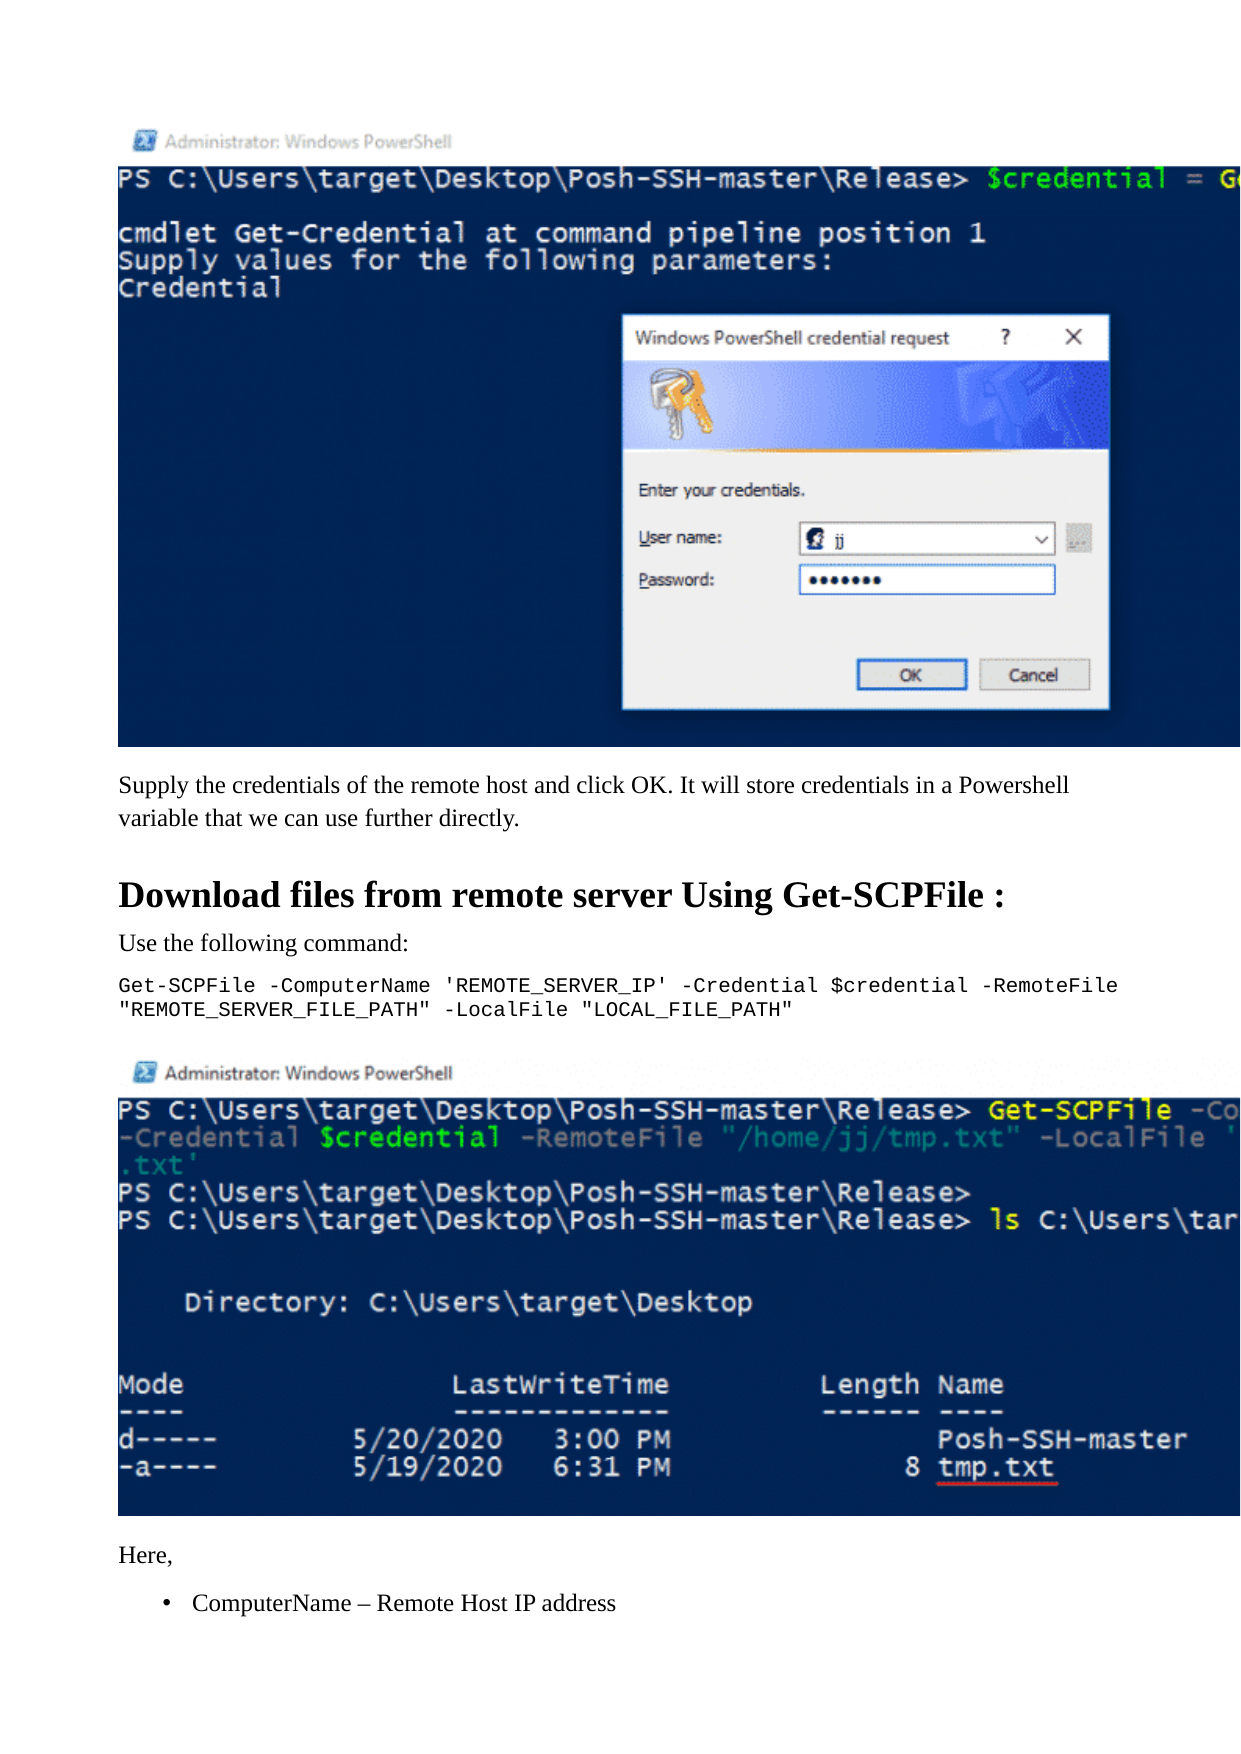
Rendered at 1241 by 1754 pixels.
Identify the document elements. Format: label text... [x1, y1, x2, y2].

subtitle Download files from remote server Using Get-SCPFile : [118, 872, 1122, 915]
picture [118, 118, 1241, 747]
list ComputerName – Remote Host IP address [162, 1588, 1122, 1617]
text Use the following command: [118, 928, 1122, 956]
text Here, [118, 1540, 1122, 1569]
picture [118, 1052, 1241, 1516]
text Supply the credentials of the remote host and click OK. It will store credentials in a Powershell variable that we can use further directly. [118, 771, 1122, 832]
text Get-SCPFile -ComputerName 'REMOTE_SERVER_IP' -Credential $credential -RemoteFile "REMOTE_SERVER_FILE_PATH" -LocalFile "LOCAL_FILE_PATH" [118, 975, 1122, 1022]
